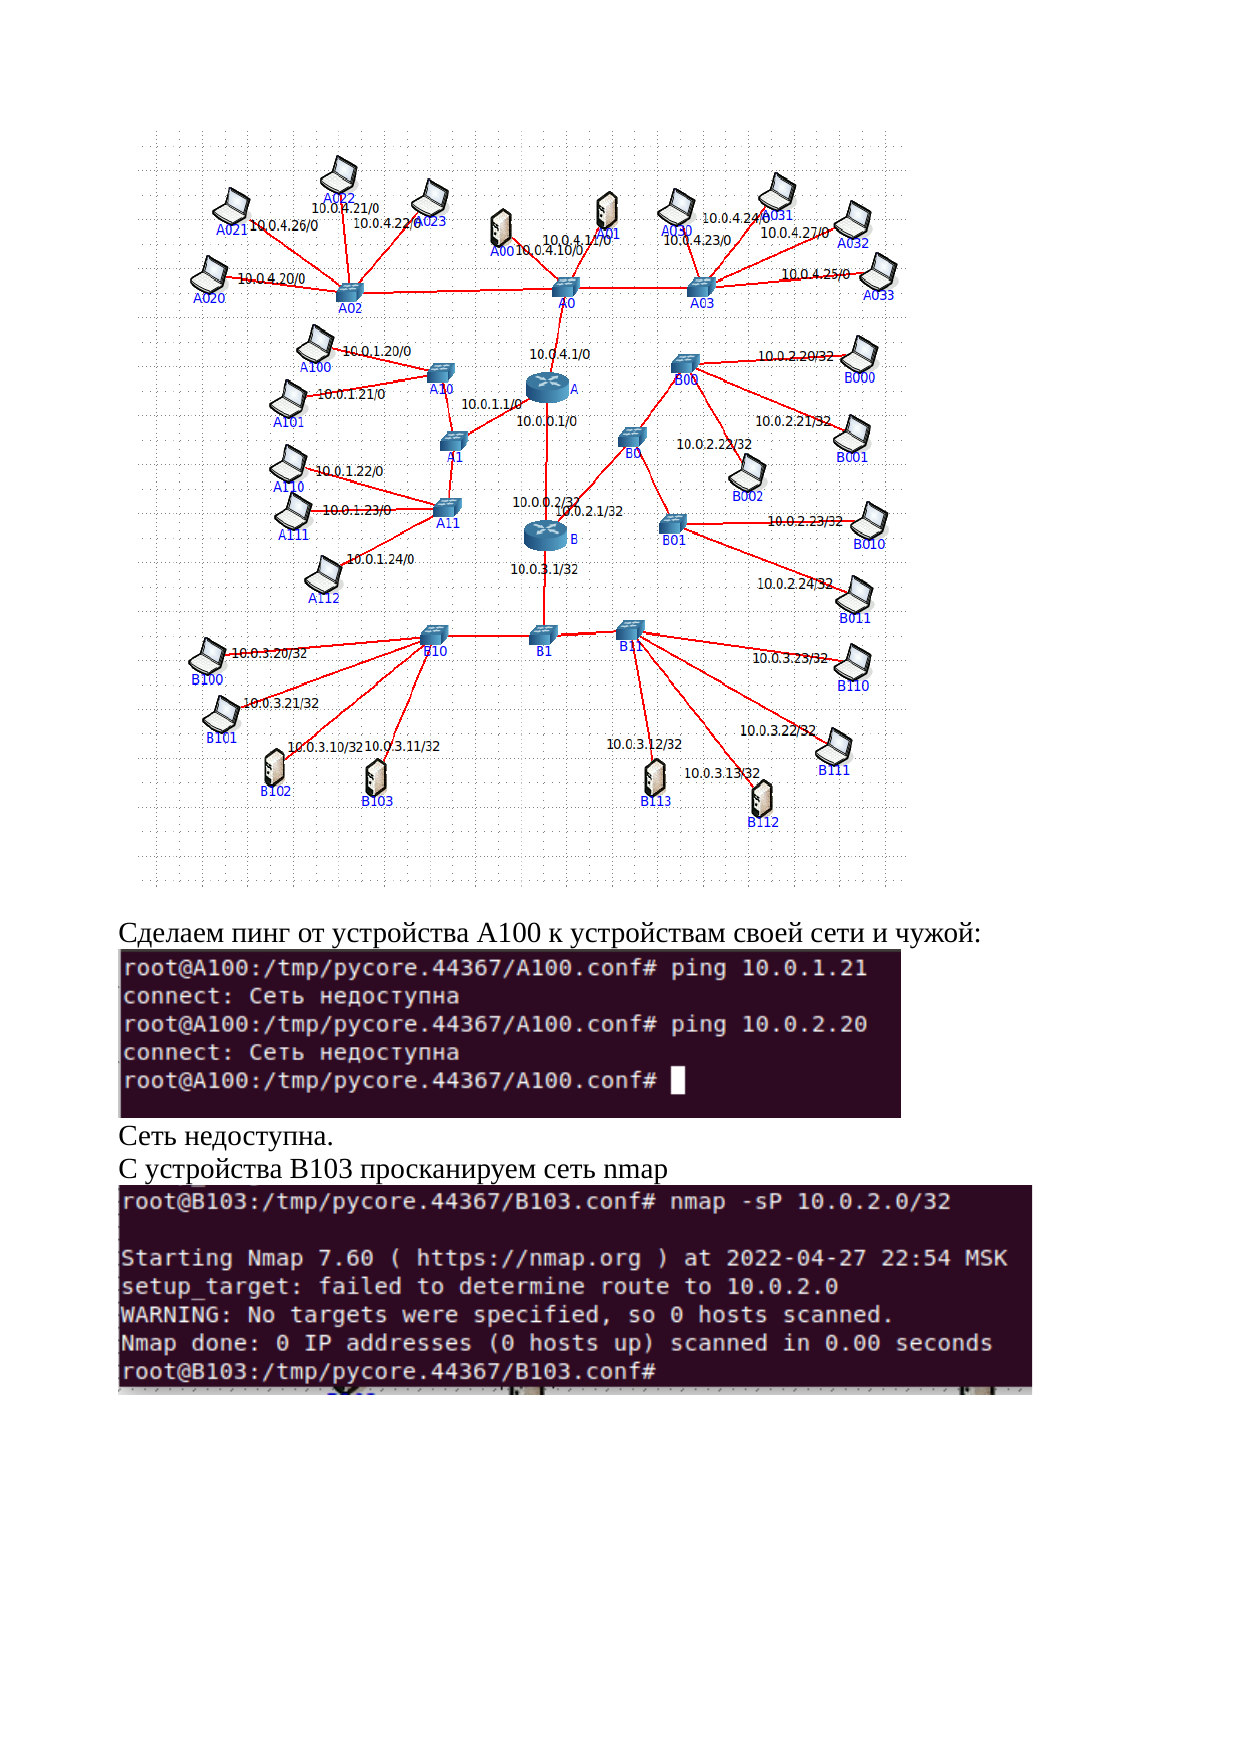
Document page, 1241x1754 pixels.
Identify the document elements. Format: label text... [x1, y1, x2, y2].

text Сделаем пинг от устройства А100 к устройствам своей сети и чужой: [118, 916, 1122, 949]
text Сеть недоступна. [118, 1118, 1122, 1151]
text С устройства В103 просканируем сеть nmap [118, 1151, 1122, 1185]
